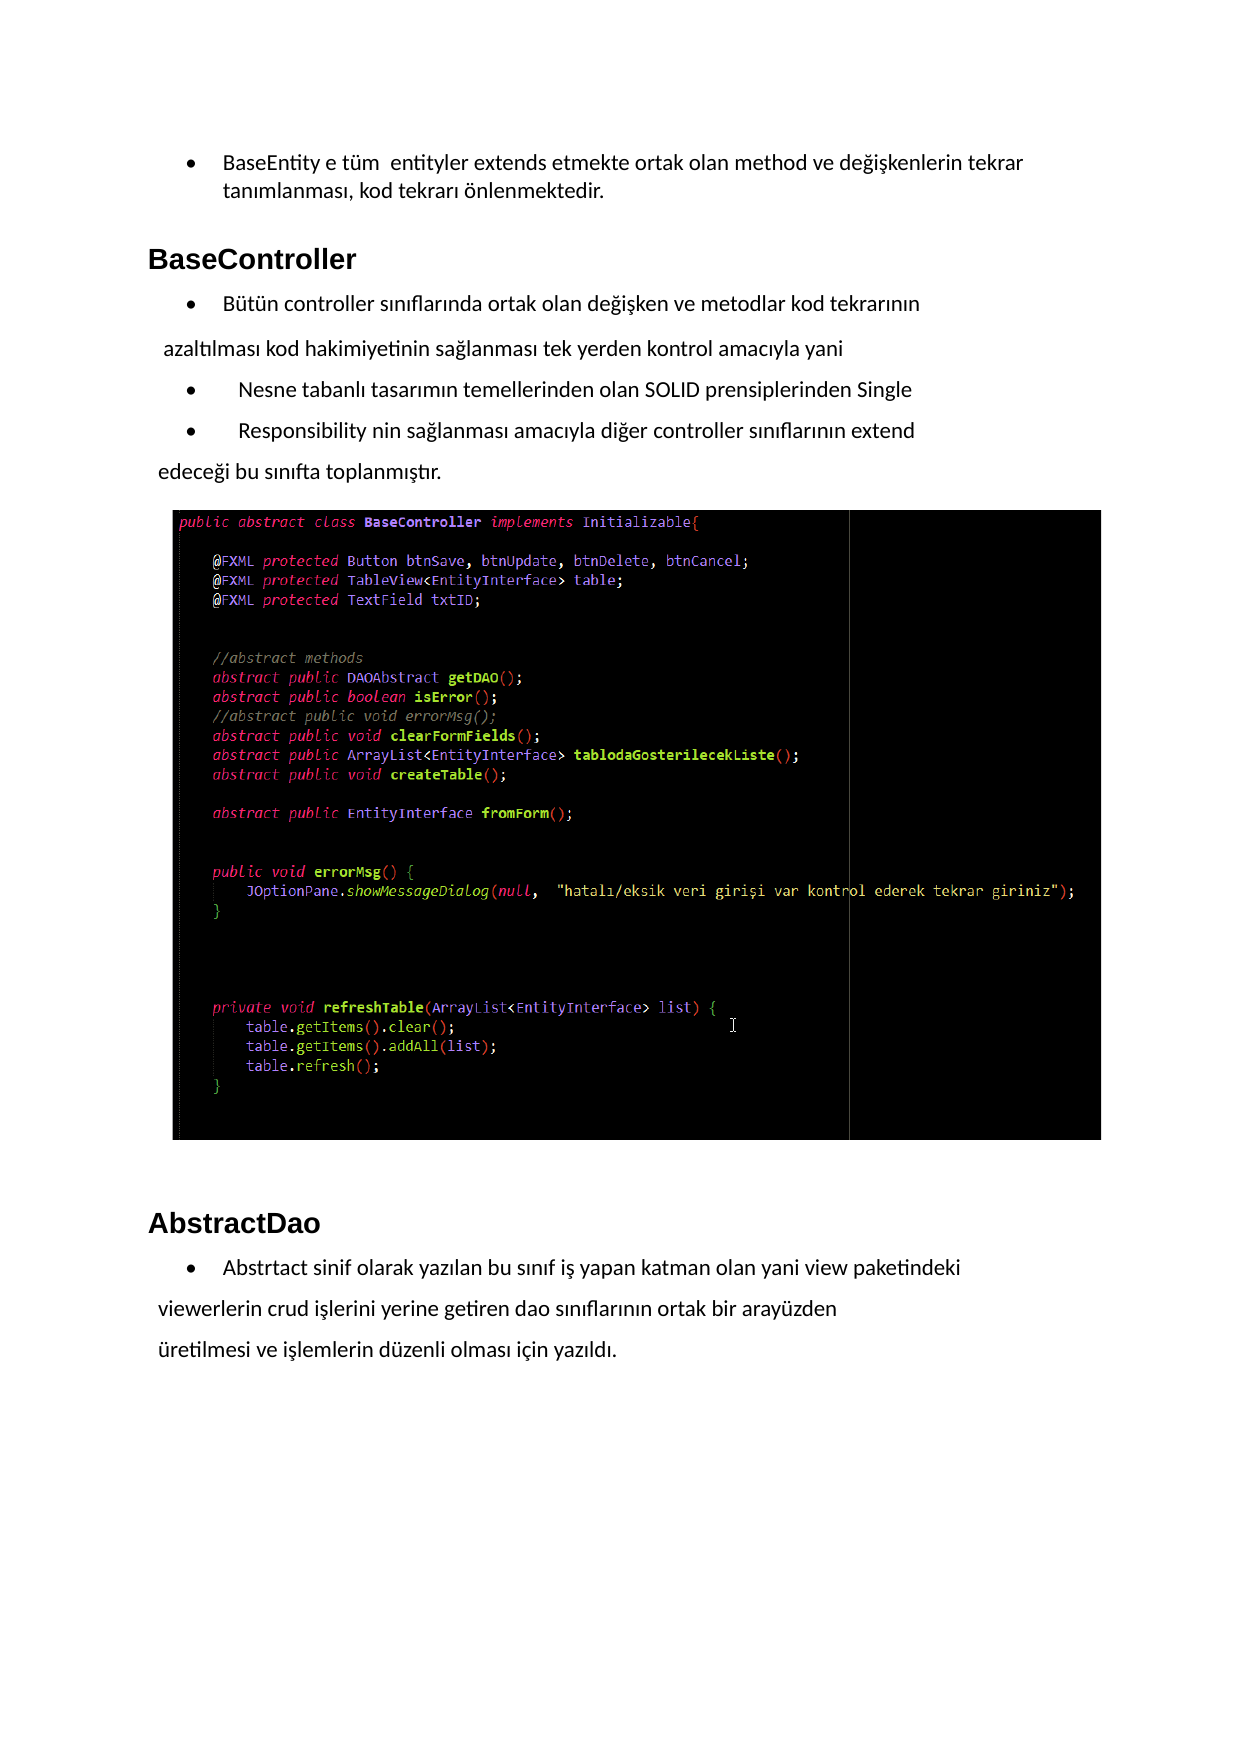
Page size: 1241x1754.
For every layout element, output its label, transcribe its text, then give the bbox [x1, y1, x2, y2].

subtitle AbstractDao [148, 1206, 1093, 1240]
list BaseEntity e tüm entityler extends etmekte ortak olan method ve değişkenlerin tekrar tanımlanması, kod tekrarı önlenmektedir. [185, 148, 1093, 204]
text azaltılması kod hakimiyetinin sağlanması tek yerden kontrol amacıyla yani [148, 334, 1093, 362]
list Abstrtact sinif olarak yazılan bu sınıf iş yapan katman olan yani view paketindeki [185, 1253, 1093, 1281]
subtitle BaseController [148, 242, 1093, 276]
list Nesne tabanlı tasarımın temellerinden olan SOLID prensiplerinden Single [185, 375, 1093, 403]
list Responsibility nin sağlanması amacıyla diğer controller sınıflarının extend [185, 416, 1093, 444]
text üretilmesi ve işlemlerin düzenli olması için yazıldı. [148, 1335, 1093, 1363]
list Bütün controller sınıflarında ortak olan değişken ve metodlar kod tekrarının [185, 289, 1093, 317]
text viewerlerin crud işlerini yerine getiren dao sınıflarının ortak bir arayüzden [148, 1294, 1093, 1322]
text edeceği bu sınıfta toplanmıştır. [148, 457, 1093, 485]
